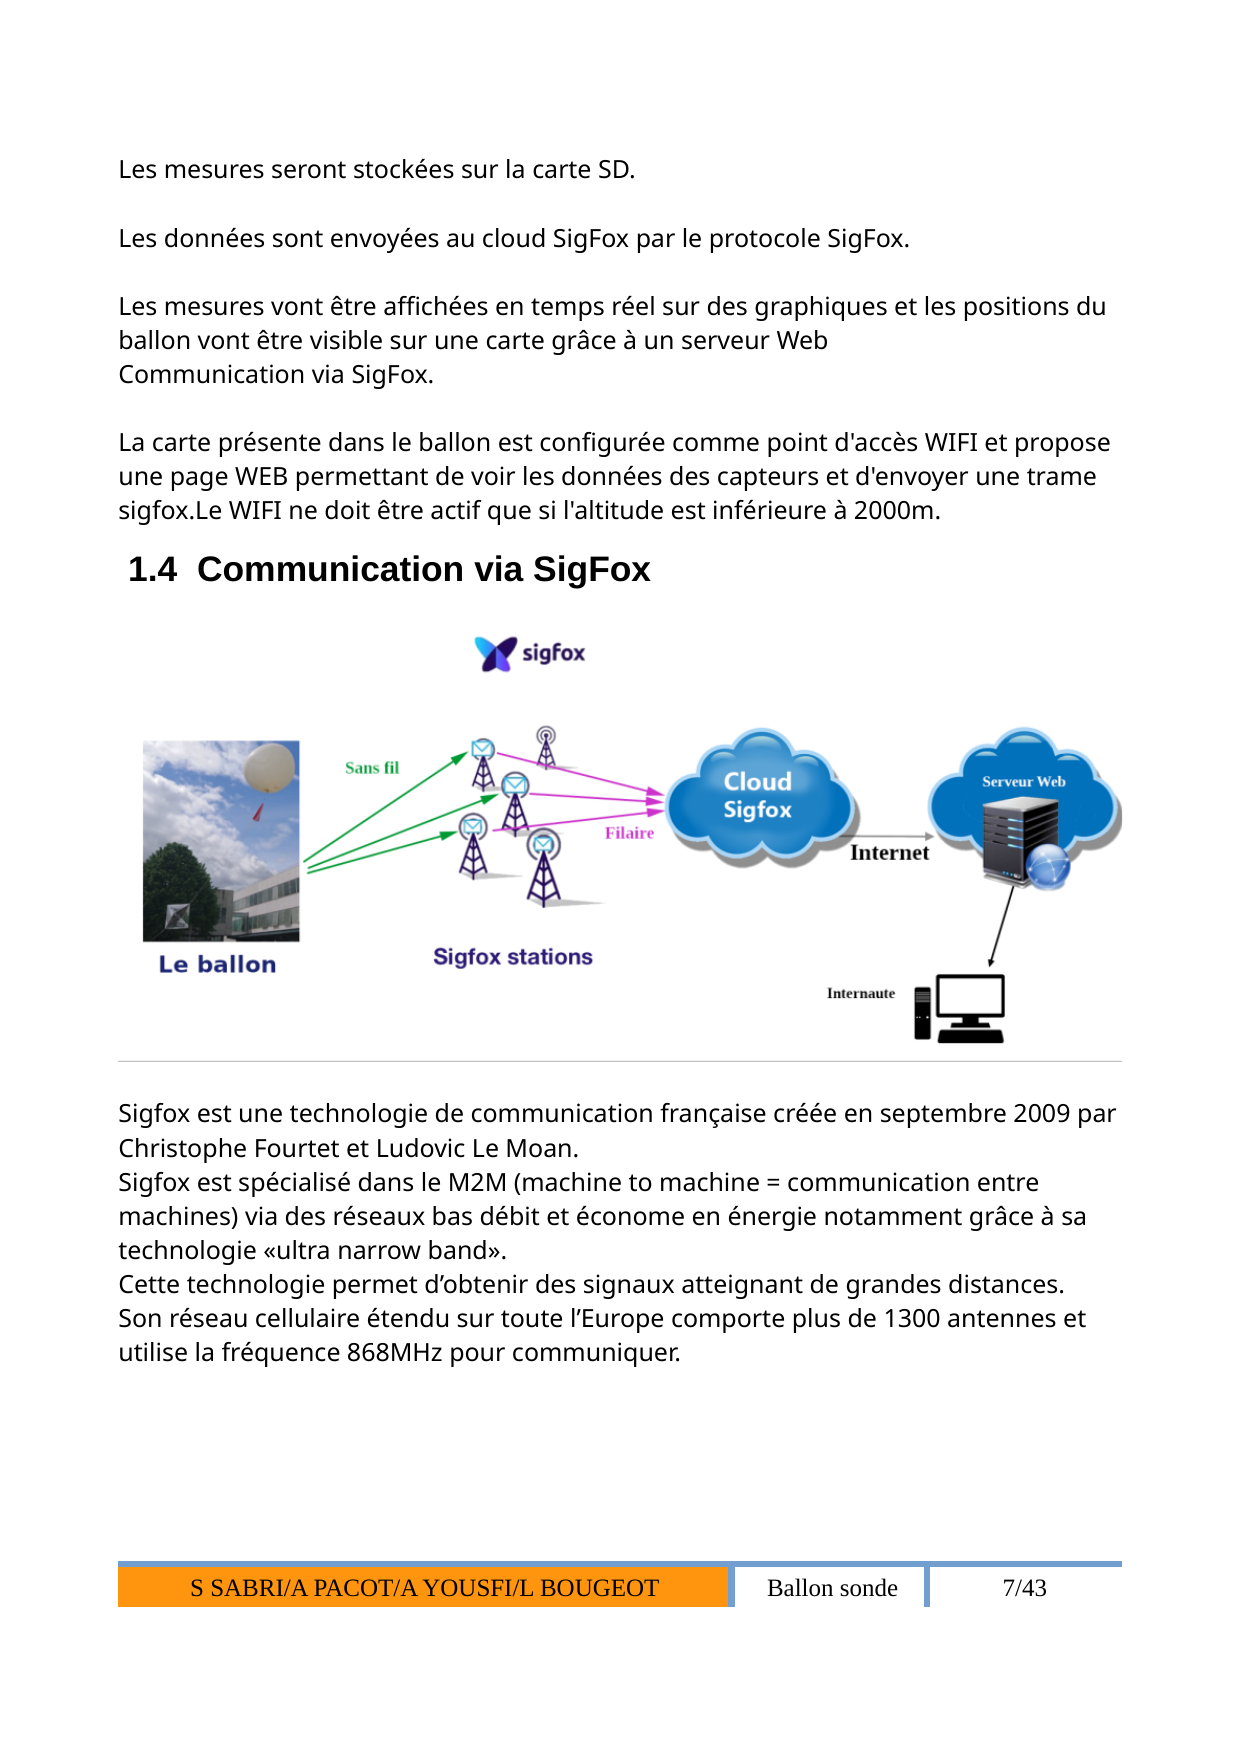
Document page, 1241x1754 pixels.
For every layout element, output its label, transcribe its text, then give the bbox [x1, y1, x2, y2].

text Communication via SigFox. [118, 357, 1122, 391]
text Les données sont envoyées au cloud SigFox par le protocole SigFox. [118, 220, 1122, 254]
text Les mesures vont être affichées en temps réel sur des graphiques et les positions du ballon vont être visible sur une carte grâce à un serveur Web [118, 288, 1122, 357]
text Cette technologie permet d’obtenir des signaux atteignant de grandes distances. [118, 1266, 1122, 1301]
text Son réseau cellulaire étendu sur toute l’Europe comporte plus de 1300 antennes et utilise la fréquence 868MHz pour communiquer. [118, 1301, 1122, 1369]
picture [118, 601, 1123, 1062]
text Sigfox est spécialisé dans le M2M (machine to machine = communication entre machines) via des réseaux bas débit et économe en énergie notamment grâce à sa technologie «ultra narrow band». [118, 1164, 1122, 1266]
text Sigfox est une technologie de communication française créée en septembre 2009 par Christophe Fourtet et Ludovic Le Moan. [118, 1096, 1122, 1164]
subtitle Communication via SigFox [118, 548, 1122, 588]
text La carte présente dans le ballon est configurée comme point d'accès WIFI et propose une page WEB permettant de voir les données des capteurs et d'envoyer une trame sigfox.Le WIFI ne doit être actif que si l'altitude est inférieure à 2000m. [118, 425, 1122, 527]
text Les mesures seront stockées sur la carte SD. [118, 152, 1122, 186]
